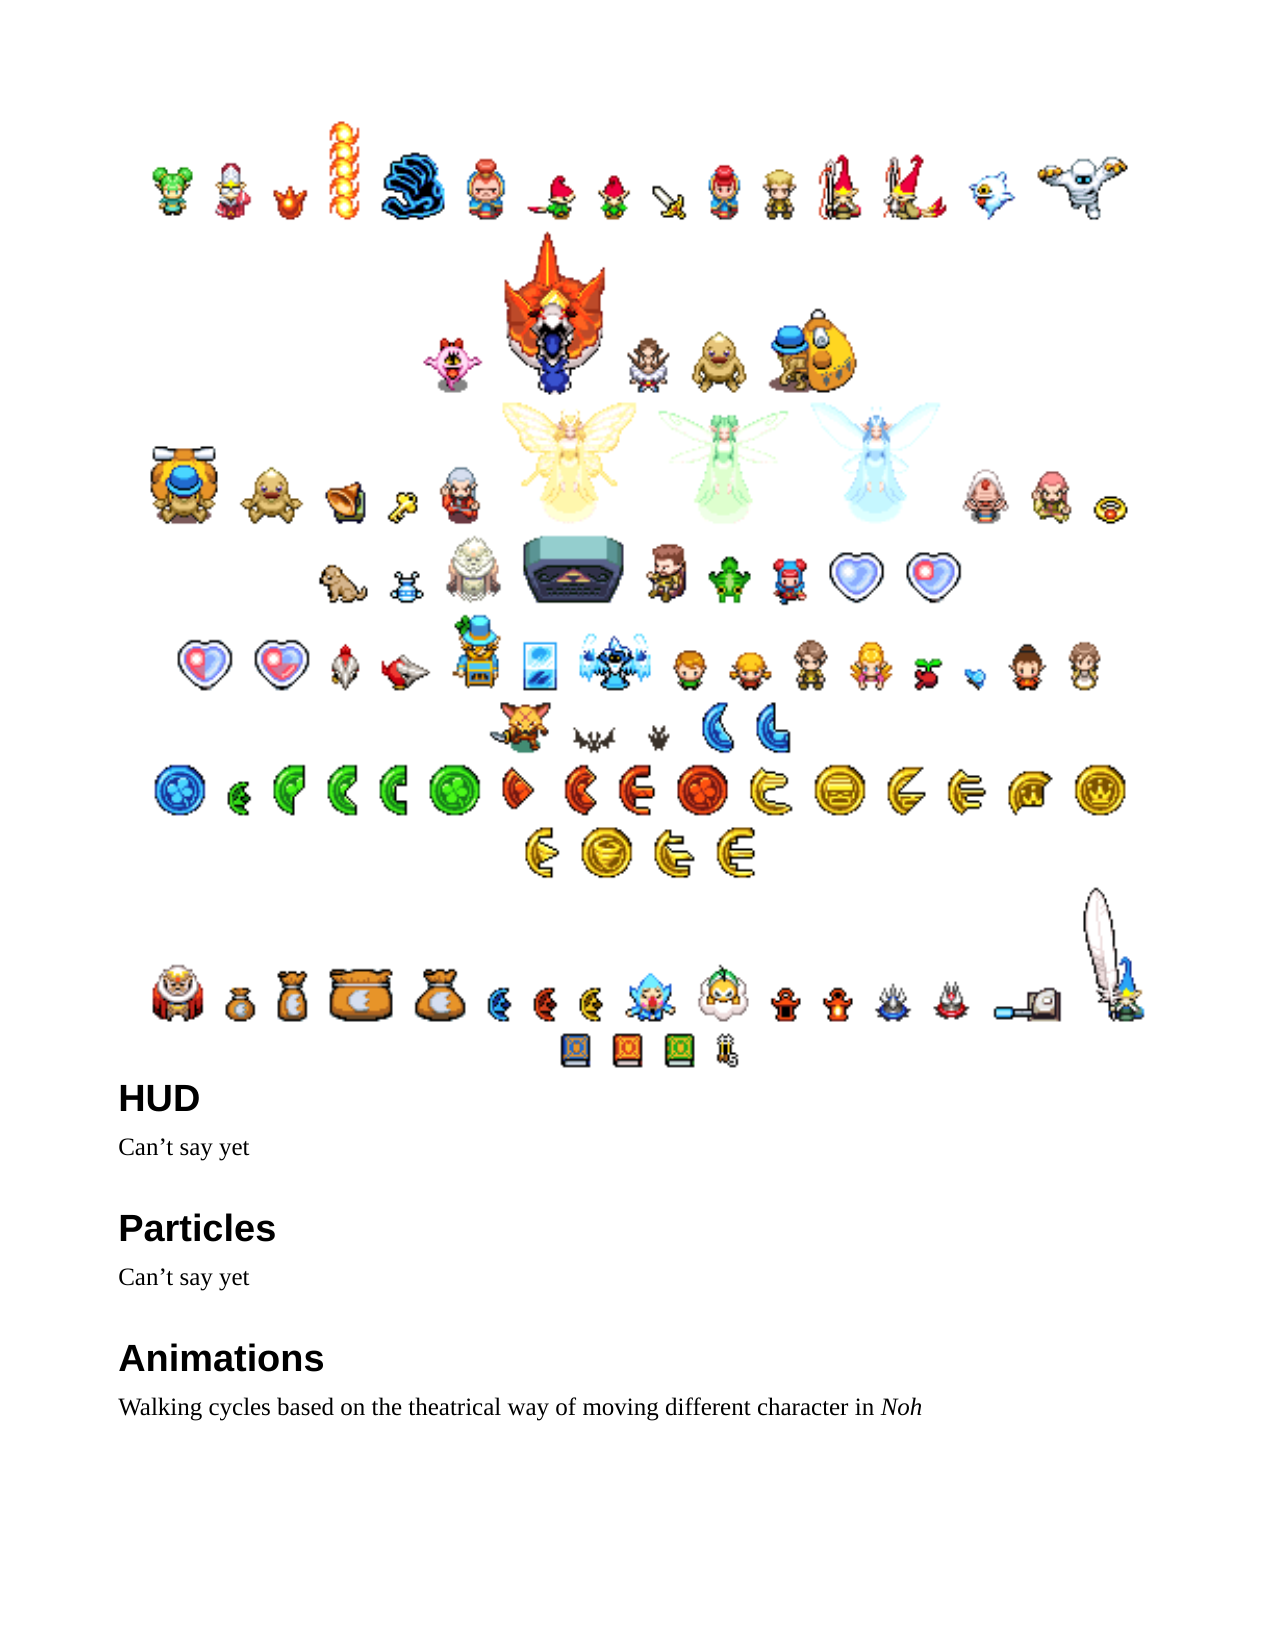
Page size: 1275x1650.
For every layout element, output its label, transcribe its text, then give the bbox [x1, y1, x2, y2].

text Can’t say yet [118, 1262, 1157, 1291]
text Can’t say yet [118, 1132, 1157, 1160]
picture [118, 118, 1157, 1076]
text Walking cycles based on the theatrical way of moving different character in Noh [118, 1392, 1157, 1421]
subtitle Particles [118, 1206, 1157, 1249]
subtitle HUD [118, 1076, 1157, 1119]
subtitle Animations [118, 1336, 1157, 1379]
